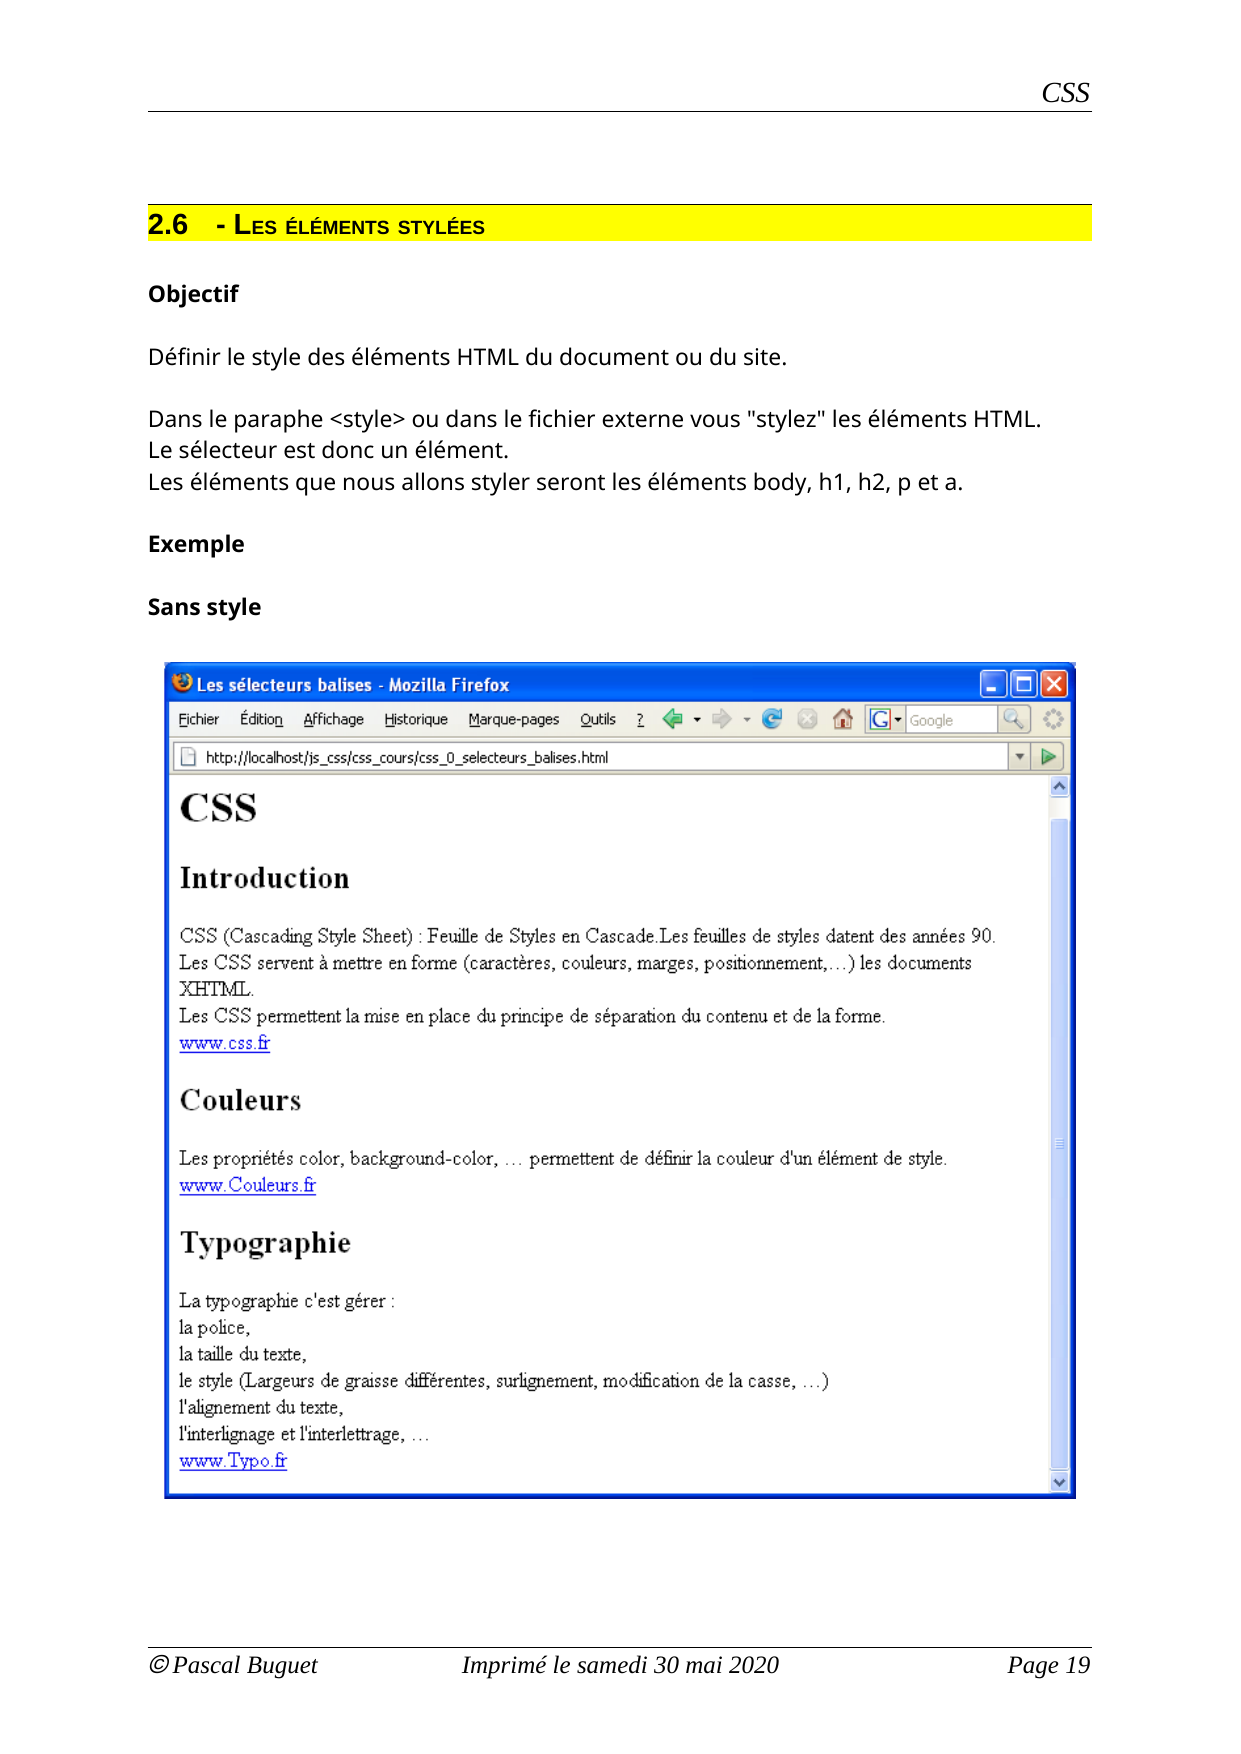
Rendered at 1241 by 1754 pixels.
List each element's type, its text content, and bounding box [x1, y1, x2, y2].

text Sans style [148, 591, 1092, 622]
picture [164, 662, 1076, 1499]
text Les éléments que nous allons styler seront les éléments body, h1, h2, p et a. [148, 466, 1092, 497]
text Définir le style des éléments HTML du document ou du site. [148, 341, 1092, 372]
text Objectif [148, 278, 1092, 309]
text Dans le paraphe <style> ou dans le fichier externe vous "stylez" les éléments HTML. [148, 403, 1092, 434]
text Exemple [148, 528, 1092, 559]
subtitle - Les éléments stylées [148, 205, 1092, 241]
text Le sélecteur est donc un élément. [148, 434, 1092, 466]
